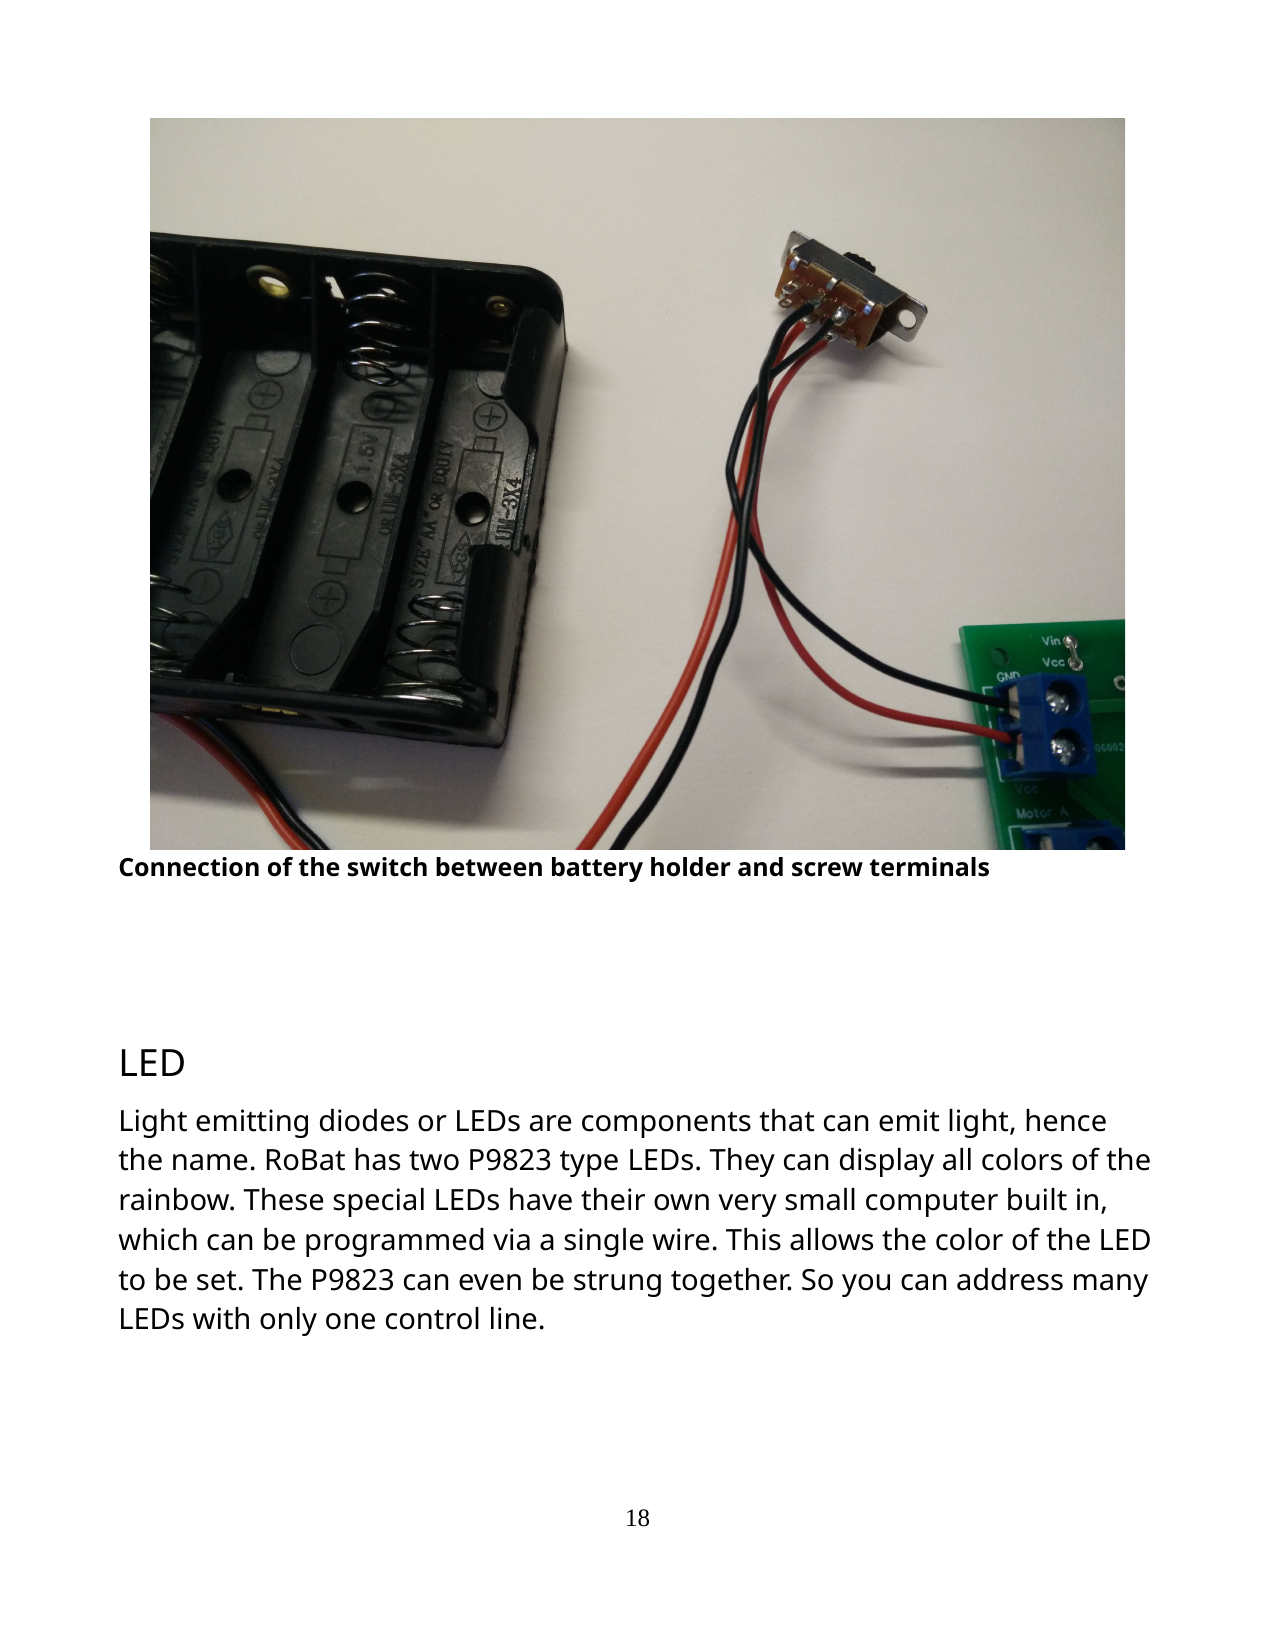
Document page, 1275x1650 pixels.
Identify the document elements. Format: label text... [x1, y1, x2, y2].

subtitle LED [118, 1036, 1157, 1087]
text Light emitting diodes or LEDs are components that can emit light, hence the name. RoBat has two P9823 type LEDs. They can display all colors of the rainbow. These special LEDs have their own very small computer built in, which can be programmed via a single wire. This allows the color of the LED to be set. The P9823 can even be strung together. So you can address many LEDs with only one control line. [118, 1100, 1157, 1338]
text Connection of the switch between battery holder and screw terminals [118, 118, 1157, 883]
picture [150, 118, 1125, 850]
